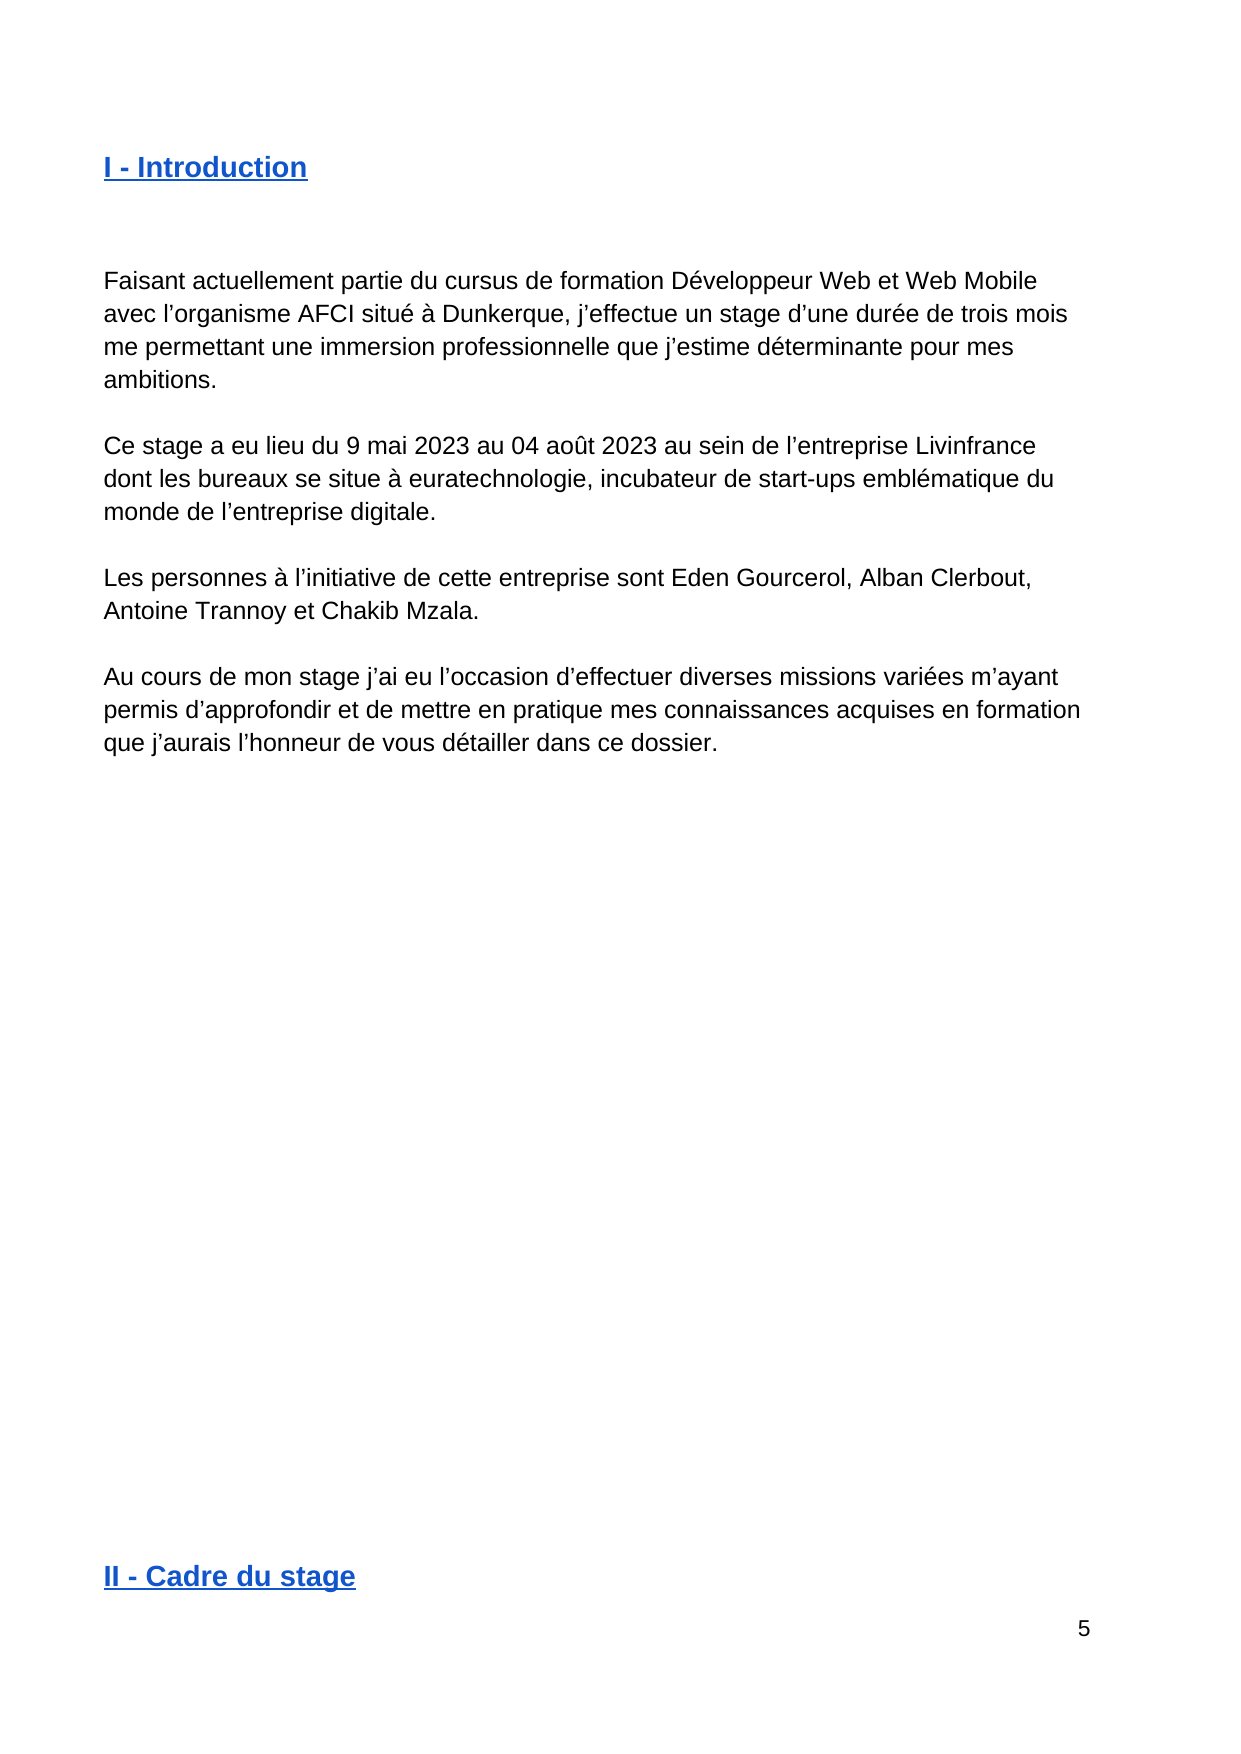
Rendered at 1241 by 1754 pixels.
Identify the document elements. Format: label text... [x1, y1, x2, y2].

text Faisant actuellement partie du cursus de formation Développeur Web et Web Mobile avec l’organisme AFCI situé à Dunkerque, j’effectue un stage d’une durée de trois mois me permettant une immersion professionnelle que j’estime déterminante pour mes ambitions. [103, 266, 1090, 393]
text II - Cadre du stage [103, 1559, 1090, 1593]
text Les personnes à l’initiative de cette entreprise sont Eden Gourcerol, Alban Clerbout, Antoine Trannoy et Chakib Mzala. [103, 563, 1090, 624]
text Au cours de mon stage j’ai eu l’occasion d’effectuer diverses missions variées m’ayant permis d’approfondir et de mettre en pratique mes connaissances acquises en formation que j’aurais l’honneur de vous détailler dans ce dossier. [103, 662, 1090, 757]
text Ce stage a eu lieu du 9 mai 2023 au 04 août 2023 au sein de l’entreprise Livinfrance dont les bureaux se situe à euratechnologie, incubateur de start-ups emblématique du monde de l’entreprise digitale. [103, 431, 1090, 526]
text I - Introduction [103, 150, 1090, 183]
